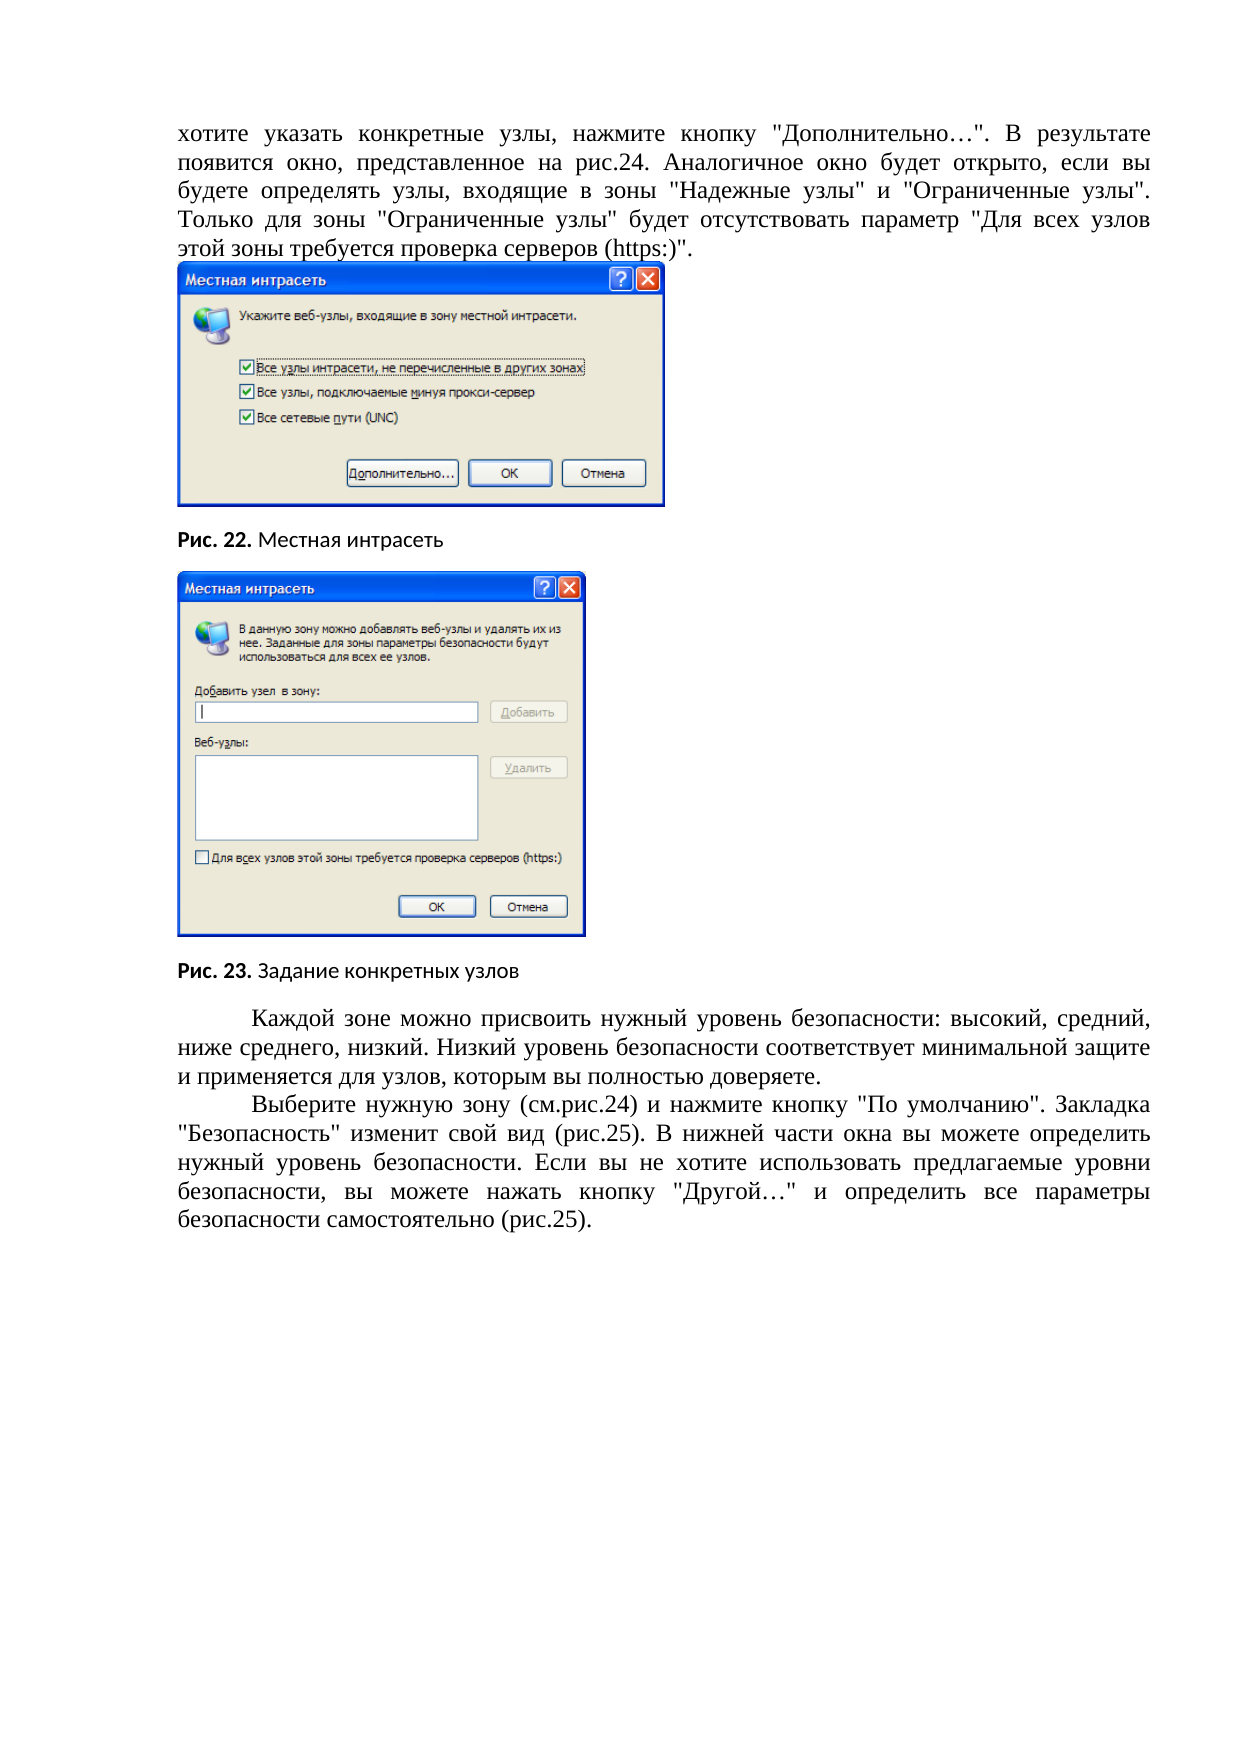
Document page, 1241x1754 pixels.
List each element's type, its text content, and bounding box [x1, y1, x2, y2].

text Рис. 23. Задание конкретных узлов [177, 956, 1152, 984]
picture [177, 261, 665, 507]
text хотите указать конкретные узлы, нажмите кнопку "Дополнительно…". В результате появится окно, представленное на рис.24. Аналогичное окно будет открыто, если вы будете определять узлы, входящие в зоны "Надежные узлы" и "Ограниченные узлы". Только для зоны "Ограниченные узлы" будет отсутствовать параметр "Для всех узлов этой зоны требуется проверка серверов (https:)". [177, 118, 1152, 262]
text Выберите нужную зону (см.рис.24) и нажмите кнопку "По умолчанию". Закладка "Безопасность" изменит свой вид (рис.25). В нижней части окна вы можете определить нужный уровень безопасности. Если вы не хотите использовать предлагаемые уровни безопасности, вы можете нажать кнопку "Другой…" и определить все параметры безопасности самостоятельно (рис.25). [177, 1089, 1152, 1233]
text Каждой зоне можно присвоить нужный уровень безопасности: высокий, средний, ниже среднего, низкий. Низкий уровень безопасности соответствует минимальной защите и применяется для узлов, которым вы полностью доверяете. [177, 1003, 1152, 1089]
picture [177, 571, 586, 937]
text Рис. 22. Местная интрасеть [177, 525, 1152, 553]
